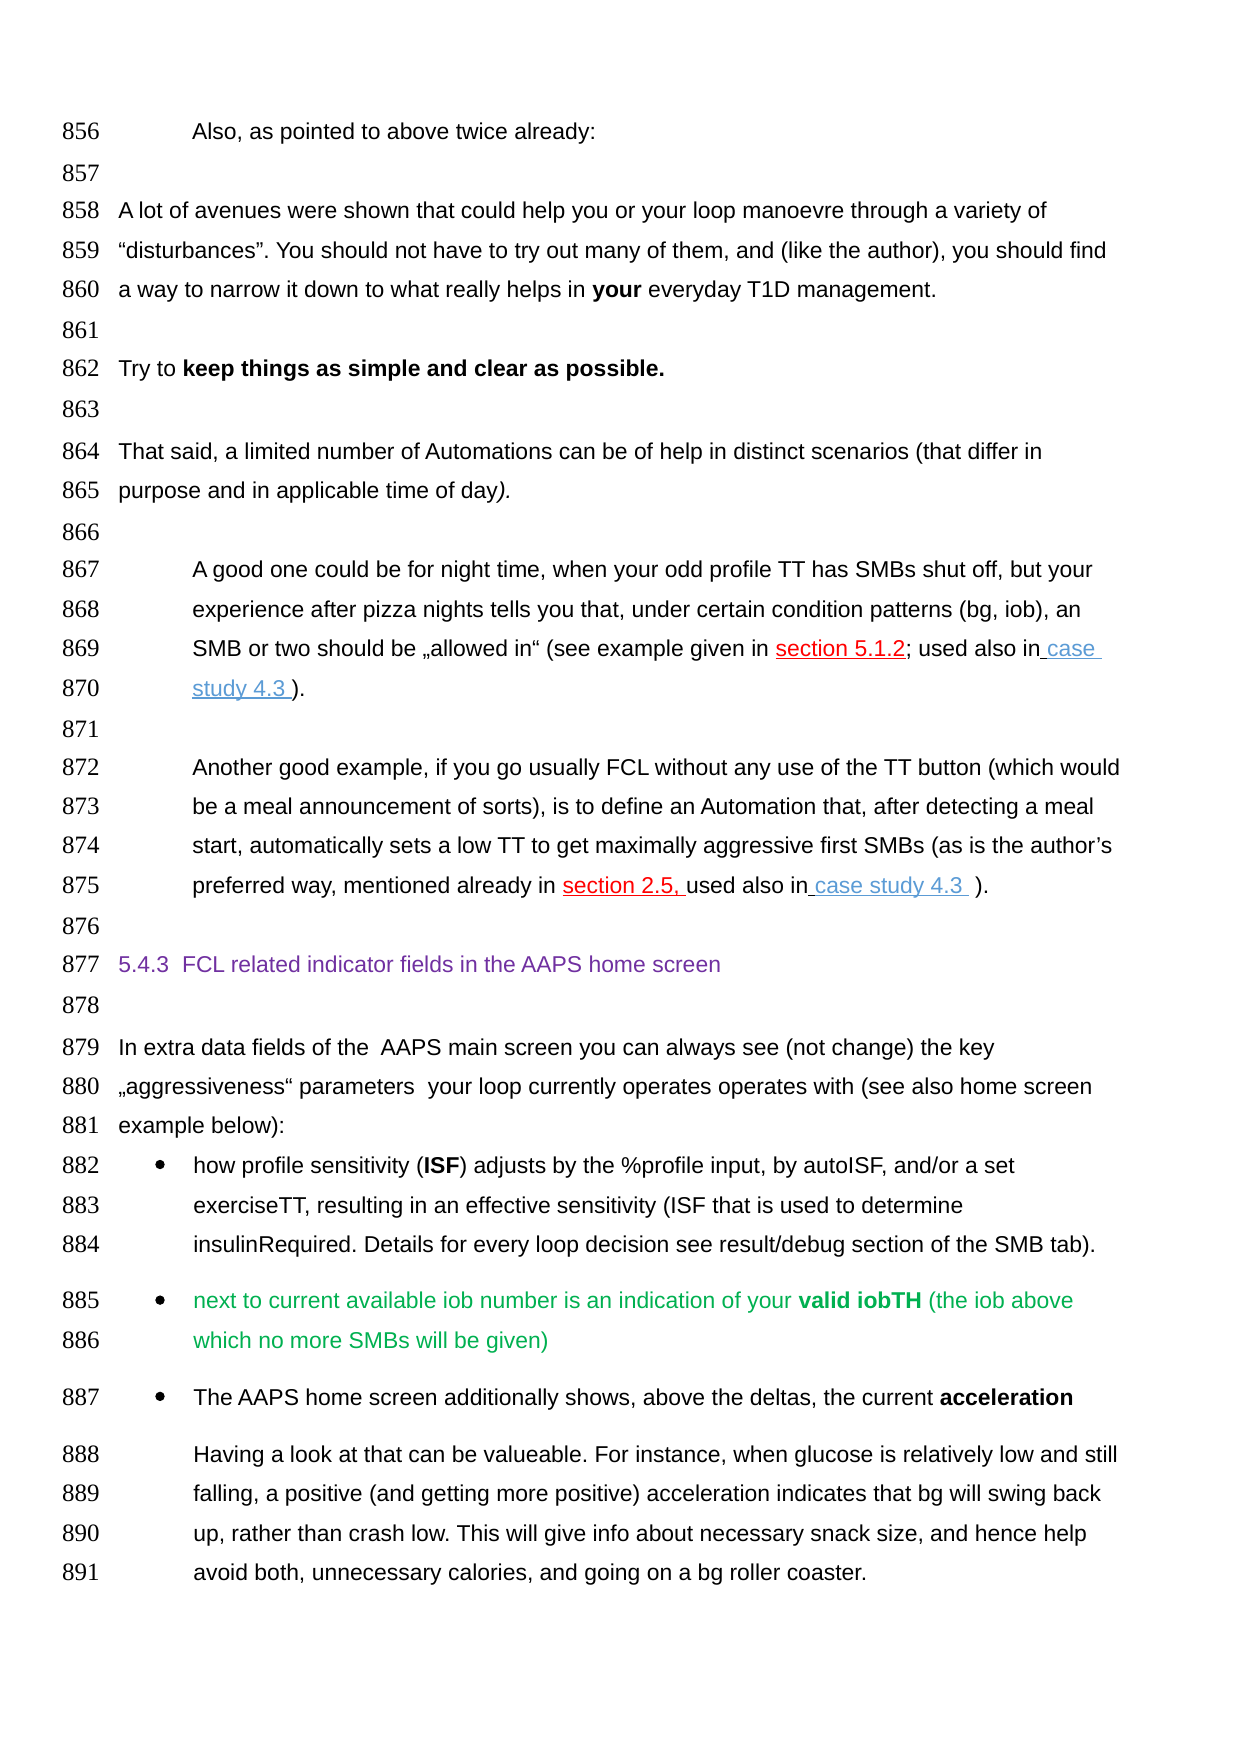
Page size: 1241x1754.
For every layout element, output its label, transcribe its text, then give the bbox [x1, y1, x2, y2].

text 5.4.3 FCL related indicator fields in the AAPS home screen [118, 951, 1122, 977]
text Try to keep things as simple and clear as possible. [118, 355, 1122, 381]
list how profile sensitivity (ISF) adjusts by the %profile input, by autoISF, and/or a set exerciseTT, resulting in an effective sensitivity (ISF that is used to determine insulinRequired. Details for every loop decision see result/debug section of the SMB tab). [156, 1152, 1122, 1258]
list next to current available iob number is an indication of your valid iobTH (the iob above which no more SMBs will be given) [156, 1287, 1122, 1354]
text In extra data fields of the AAPS main screen you can always see (not change) the key „aggressiveness“ parameters your loop currently operates operates with (see also home screen example below): [118, 1033, 1122, 1139]
text That said, a limited number of Automations can be of help in distinct scenarios (that differ in purpose and in applicable time of day). [118, 438, 1122, 503]
text A lot of avenues were shown that could help you or your loop manoevre through a variety of “disturbances”. You should not have to try out many of them, and (like the author), you should find a way to narrow it down to what really helps in your everyday T1D management. [118, 197, 1122, 302]
list Having a look at that can be valueable. For instance, when glucose is relatively low and still falling, a positive (and getting more positive) acceleration indicates that bg will swing back up, rather than crash low. This will give info about necessary snack size, and hence help avoid both, unnecessary calories, and going on a bg roller coaster. [193, 1441, 1122, 1585]
text Another good example, if you go usually FCL without any use of the TT button (which would be a meal announcement of sorts), is to define an Automation that, after detecting a meal start, automatically sets a low TT to get maximally aggressive first SMBs (as is the author’s preferred way, mentioned already in section 2.5, used also in case study 4.3 ). [192, 753, 1122, 898]
text Also, as pointed to above twice already: [192, 118, 1122, 144]
text A good one could be for night time, when your odd profile TT has SMBs shut off, but your experience after pizza nights tells you that, under certain condition patterns (bg, iob), an SMB or two should be „allowed in“ (see example given in section 5.1.2; used also in case study 4.3 ). [192, 556, 1122, 701]
list The AAPS home screen additionally shows, above the deltas, the current acceleration [156, 1384, 1122, 1411]
